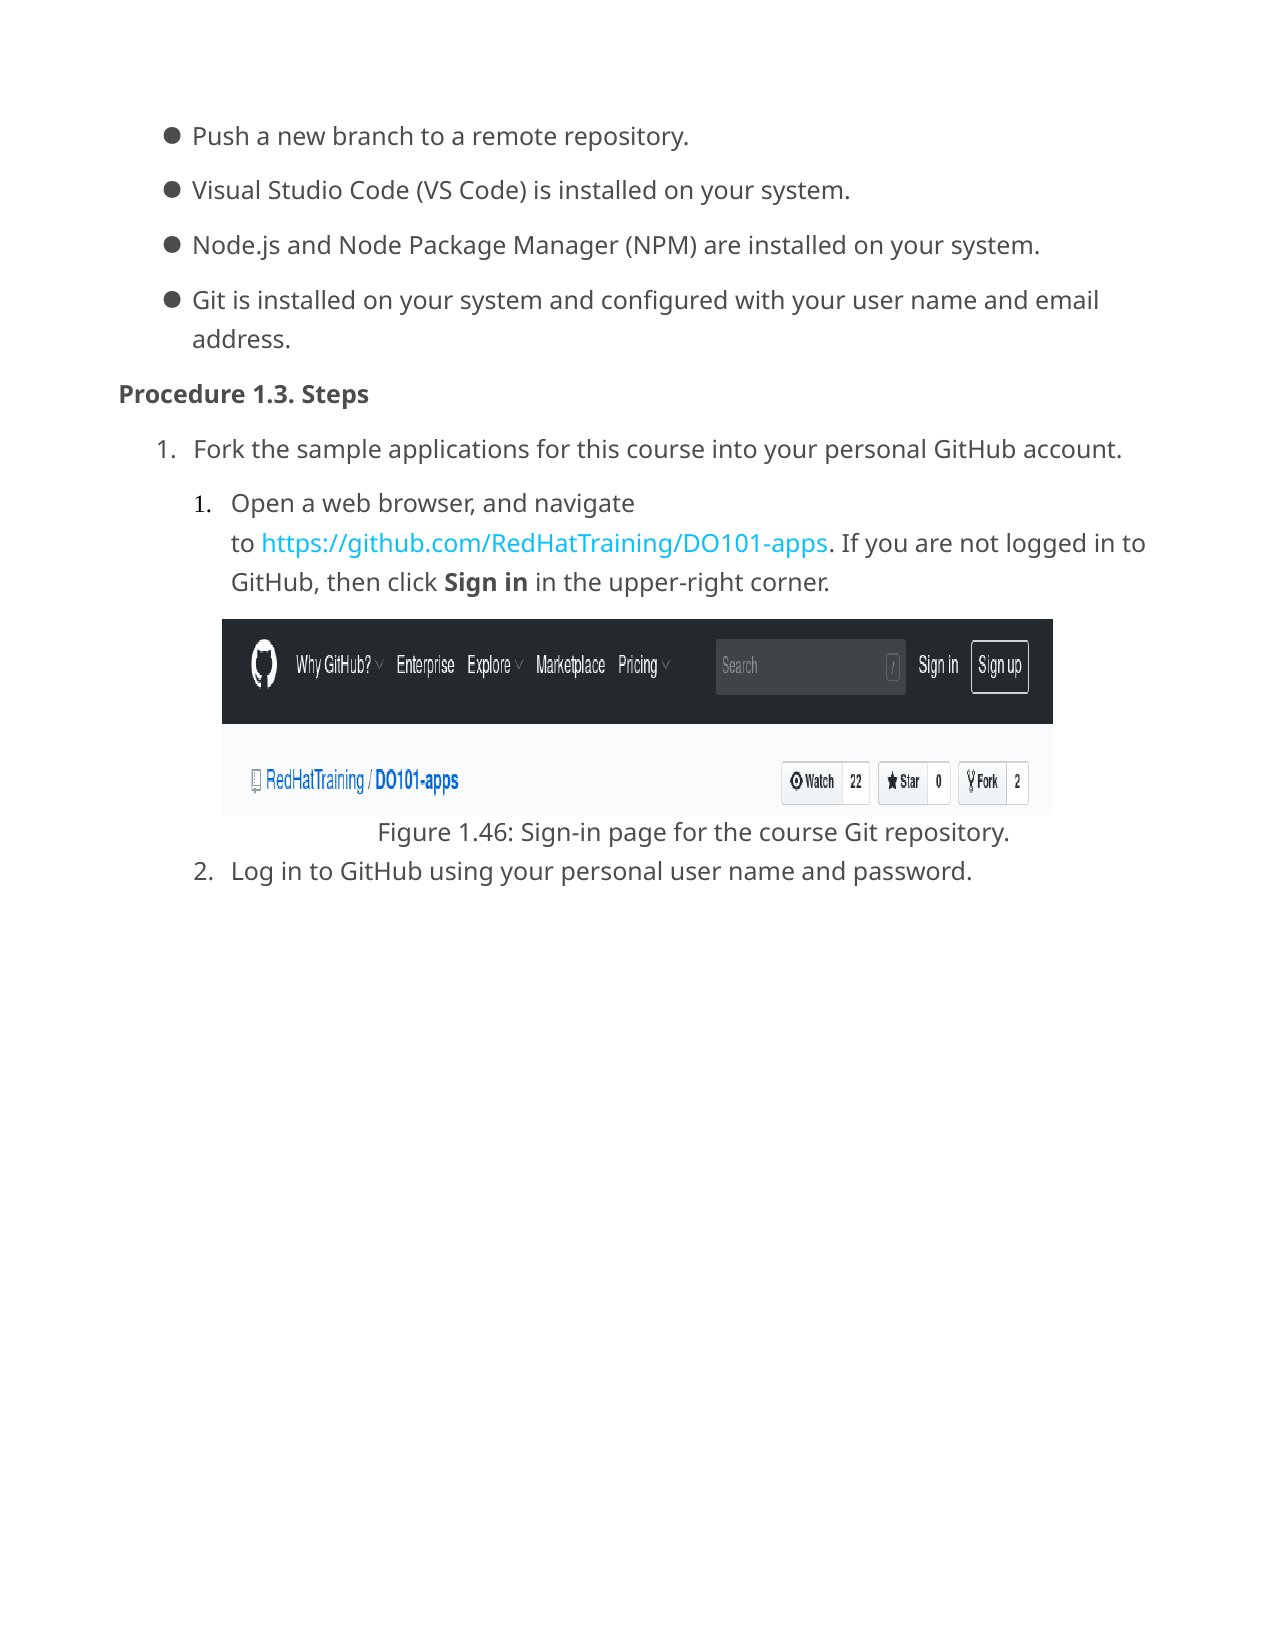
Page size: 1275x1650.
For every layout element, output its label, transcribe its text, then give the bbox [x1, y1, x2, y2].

list Push a new branch to a remote repository. [162, 118, 1157, 152]
list Git is installed on your system and configured with your user name and email address. [162, 282, 1157, 356]
list Figure 1.46: Sign-in page for the course Git repository. [193, 814, 1157, 848]
list Fork the sample applications for this course into your personal GitHub account. [156, 431, 1157, 465]
list Visual Studio Code (VS Code) is installed on your system. [162, 173, 1157, 207]
picture [222, 619, 1053, 815]
list Log in to GitHub using your personal user name and password. [193, 854, 1157, 888]
list Node.js and Node Package Manager (NPM) are installed on your system. [162, 228, 1157, 262]
text Procedure 1.3. Steps [118, 376, 1157, 411]
list Open a web browser, and navigate to https://github.com/RedHatTraining/DO101-apps. If you are not logged in to GitHub, then click Sign in in the upper-right corner. [193, 486, 1157, 598]
